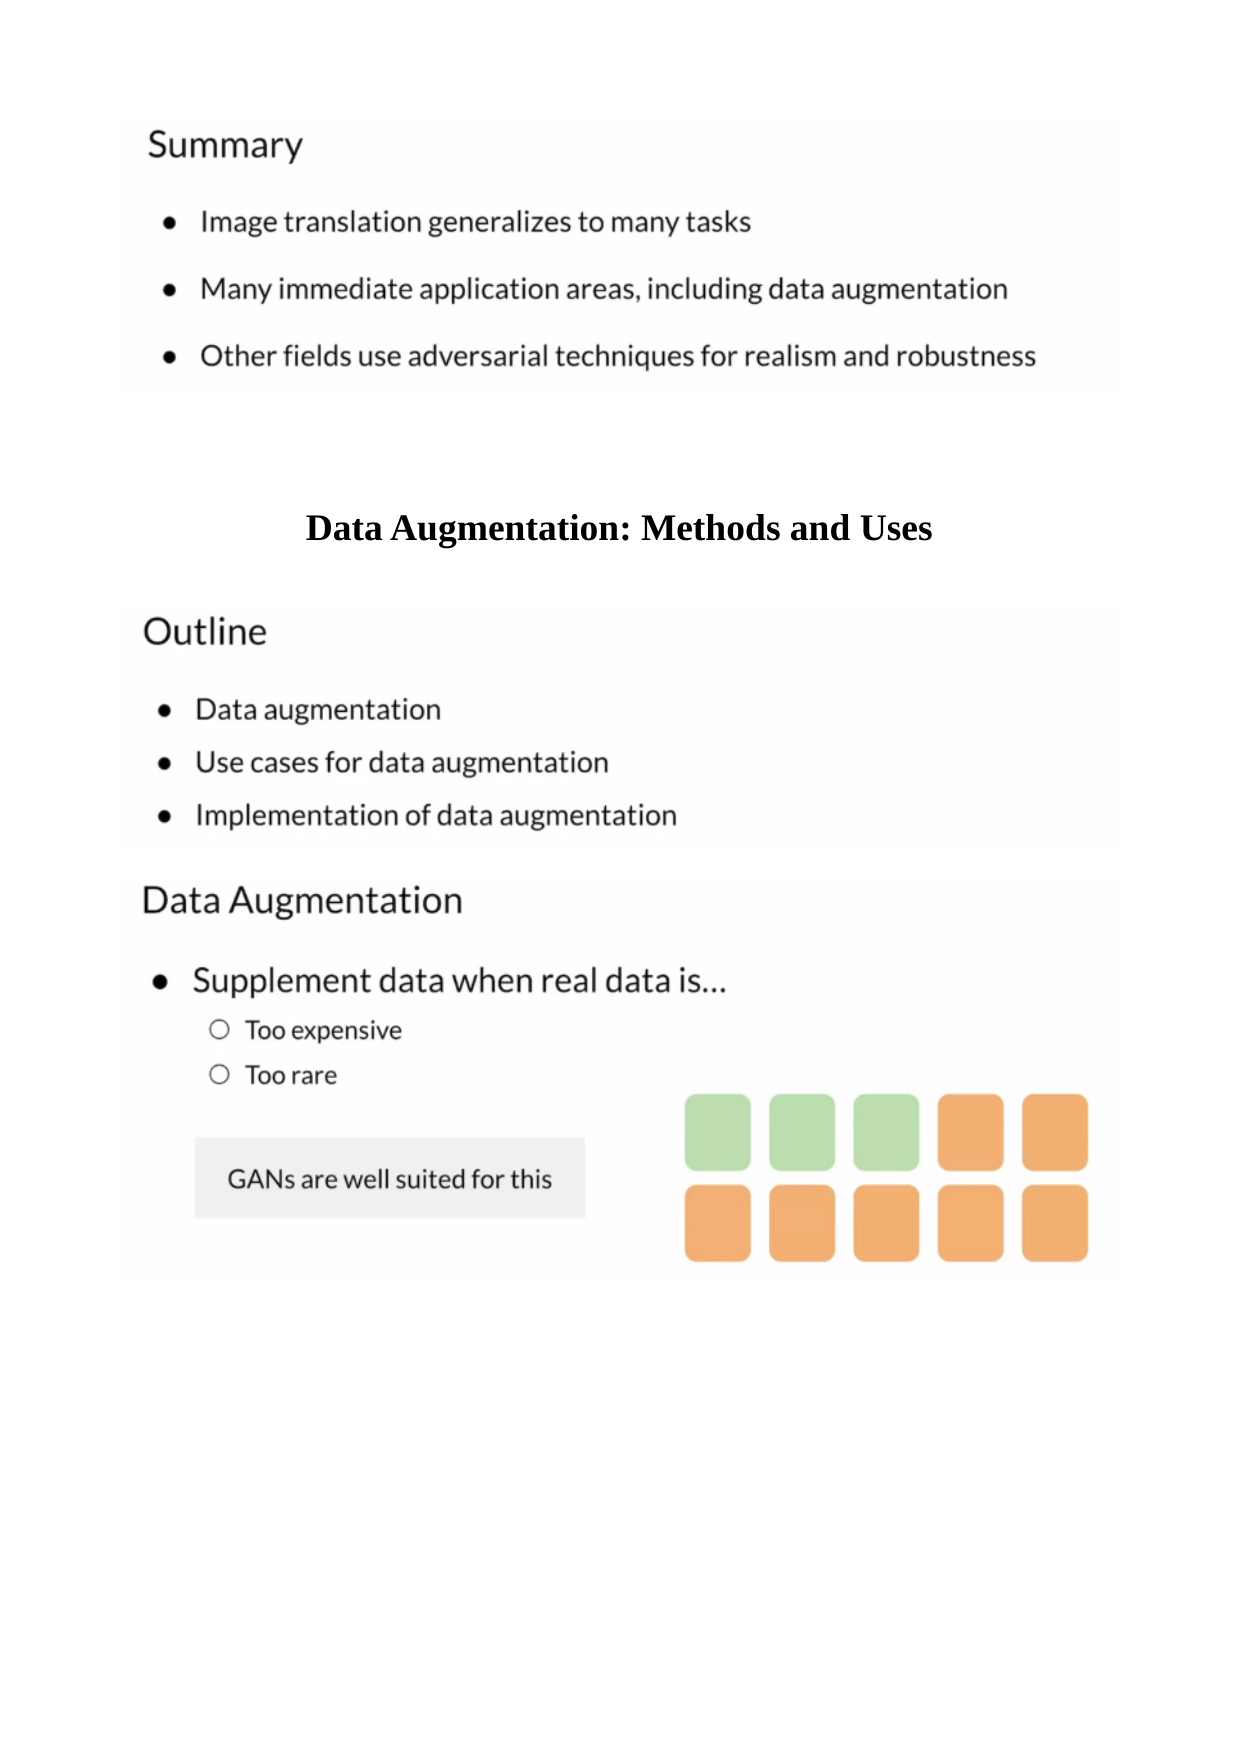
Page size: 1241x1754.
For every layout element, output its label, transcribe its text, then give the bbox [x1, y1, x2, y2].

picture [118, 876, 1123, 1277]
subtitle Data Augmentation: Methods and Uses [118, 505, 1122, 548]
picture [118, 605, 1123, 848]
picture [118, 118, 1123, 394]
